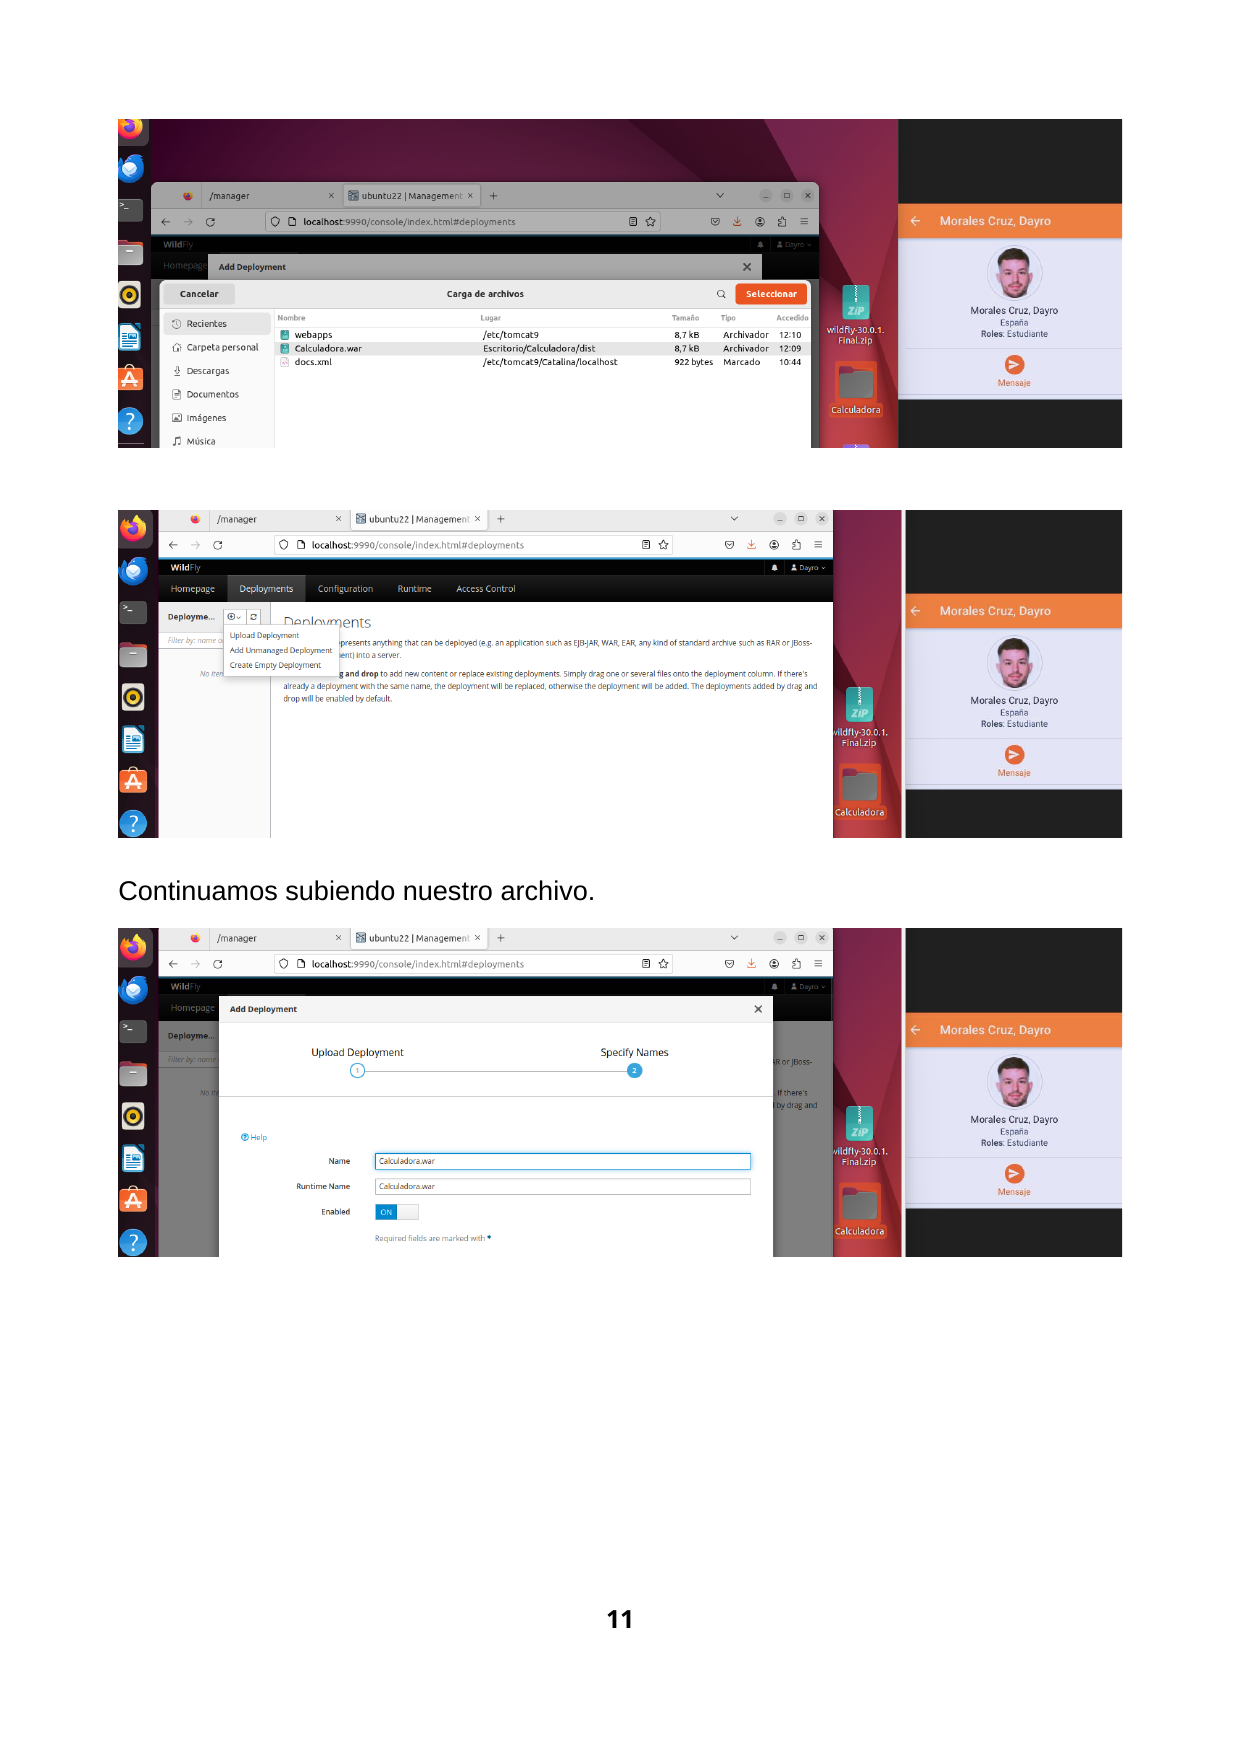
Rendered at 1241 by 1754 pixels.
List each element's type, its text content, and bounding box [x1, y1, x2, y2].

picture [118, 510, 1123, 838]
text Continuamos subiendo nuestro archivo. [118, 874, 1122, 906]
picture [118, 928, 1123, 1257]
picture [118, 119, 1123, 448]
